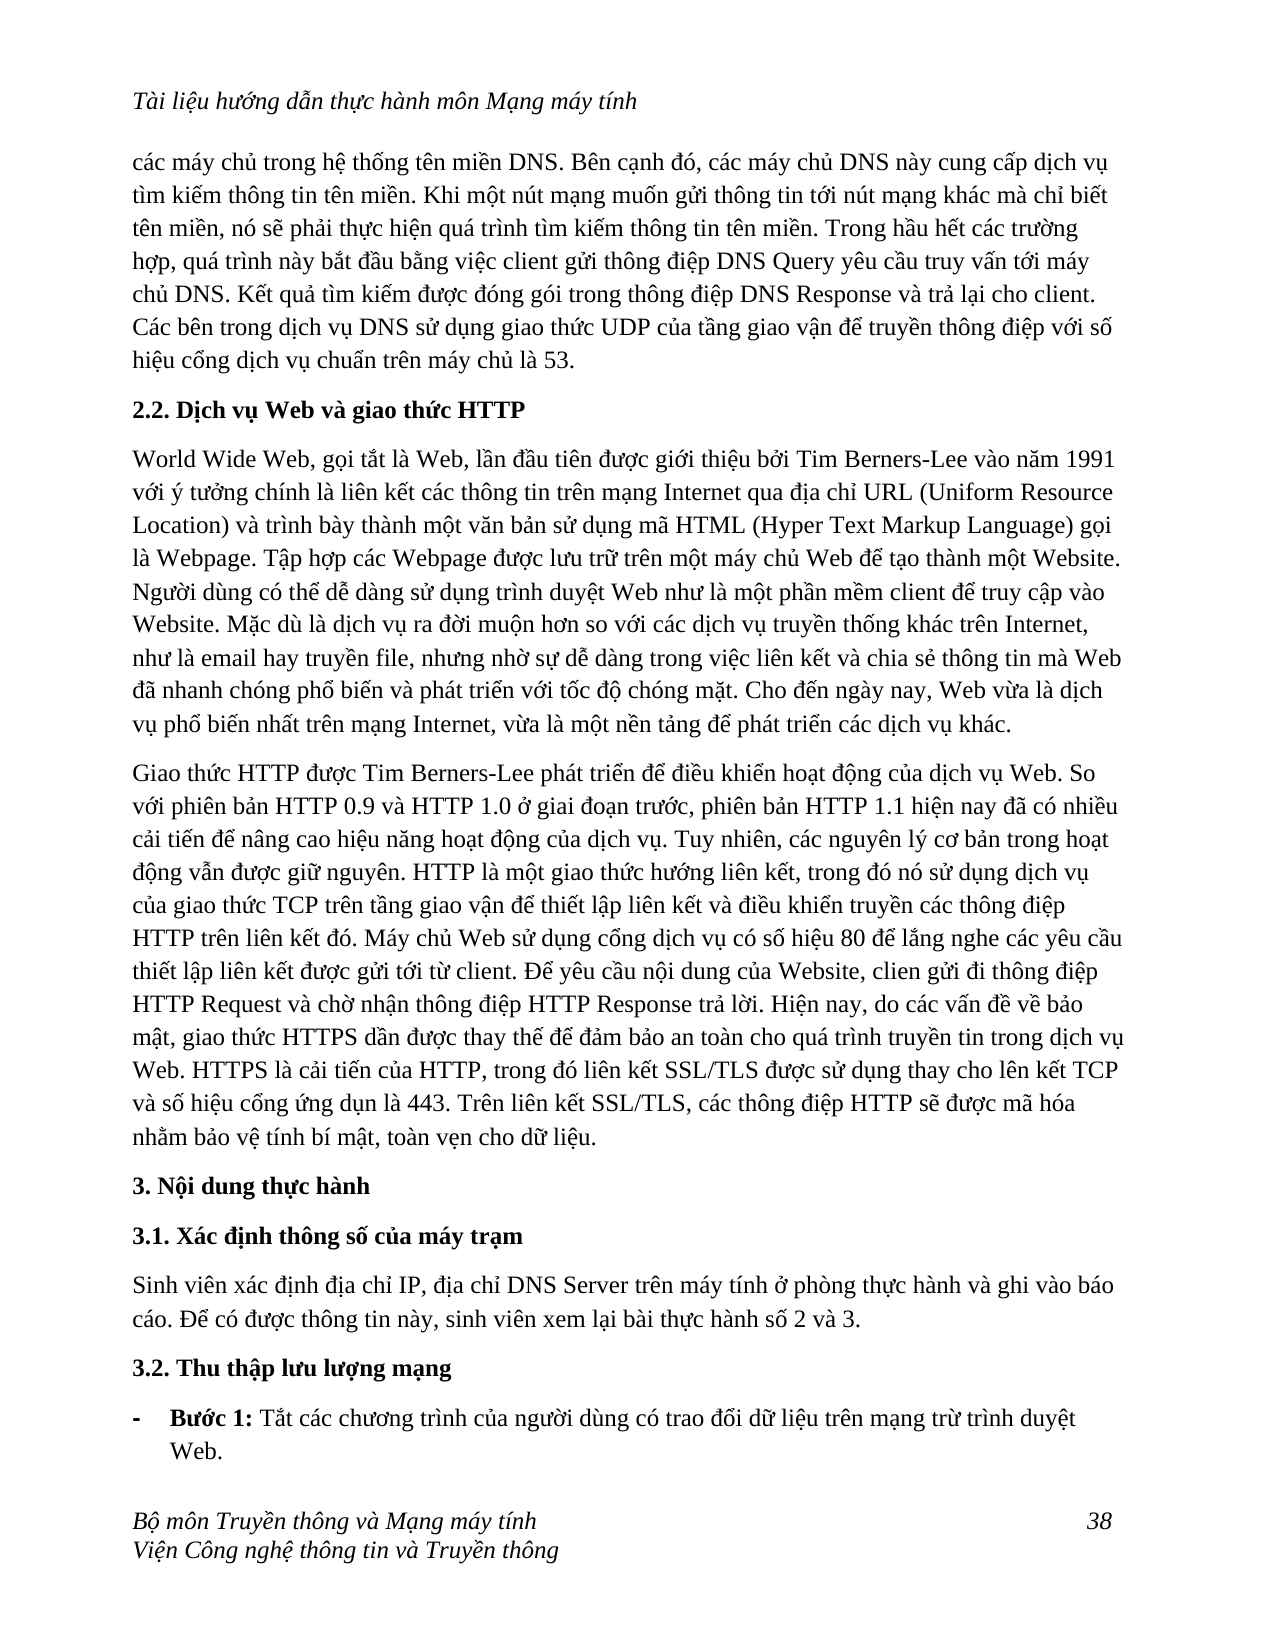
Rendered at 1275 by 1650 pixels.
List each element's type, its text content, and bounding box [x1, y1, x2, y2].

text 3. Nội dung thực hành [132, 1171, 1125, 1200]
text 3.1. Xác định thông số của máy trạm [132, 1221, 1125, 1250]
text 3.2. Thu thập lưu lượng mạng [132, 1353, 1125, 1382]
text Sinh viên xác định địa chỉ IP, địa chỉ DNS Server trên máy tính ở phòng thực hành và ghi vào báo cáo. Để có được thông tin này, sinh viên xem lại bài thực hành số 2 và 3. [132, 1271, 1125, 1332]
text 2.2. Dịch vụ Web và giao thức HTTP [132, 395, 1125, 423]
text các máy chủ trong hệ thống tên miền DNS. Bên cạnh đó, các máy chủ DNS này cung cấp dịch vụ tìm kiếm thông tin tên miền. Khi một nút mạng muốn gửi thông tin tới nút mạng khác mà chỉ biết tên miền, nó sẽ phải thực hiện quá trình tìm kiếm thông tin tên miền. Trong hầu hết các trường hợp, quá trình này bắt đầu bằng việc client gửi thông điệp DNS Query yêu cầu truy vấn tới máy chủ DNS. Kết quả tìm kiếm được đóng gói trong thông điệp DNS Response và trả lại cho client. Các bên trong dịch vụ DNS sử dụng giao thức UDP của tầng giao vận để truyền thông điệp với số hiệu cổng dịch vụ chuẩn trên máy chủ là 53. [132, 147, 1125, 374]
list Bước 1: Tắt các chương trình của người dùng có trao đổi dữ liệu trên mạng trừ trình duyệt Web. [132, 1403, 1125, 1465]
text Giao thức HTTP được Tim Berners-Lee phát triển để điều khiển hoạt động của dịch vụ Web. So với phiên bản HTTP 0.9 và HTTP 1.0 ở giai đoạn trước, phiên bản HTTP 1.1 hiện nay đã có nhiều cải tiến để nâng cao hiệu năng hoạt động của dịch vụ. Tuy nhiên, các nguyên lý cơ bản trong hoạt động vẫn được giữ nguyên. HTTP là một giao thức hướng liên kết, trong đó nó sử dụng dịch vụ của giao thức TCP trên tầng giao vận để thiết lập liên kết và điều khiển truyền các thông điệp HTTP trên liên kết đó. Máy chủ Web sử dụng cổng dịch vụ có số hiệu 80 để lắng nghe các yêu cầu thiết lập liên kết được gửi tới từ client. Để yêu cầu nội dung của Website, clien gửi đi thông điệp HTTP Request và chờ nhận thông điệp HTTP Response trả lời. Hiện nay, do các vấn đề về bảo mật, giao thức HTTPS dần được thay thế để đảm bảo an toàn cho quá trình truyền tin trong dịch vụ Web. HTTPS là cải tiến của HTTP, trong đó liên kết SSL/TLS được sử dụng thay cho lên kết TCP và số hiệu cổng ứng dụn là 443. Trên liên kết SSL/TLS, các thông điệp HTTP sẽ được mã hóa nhằm bảo vệ tính bí mật, toàn vẹn cho dữ liệu. [132, 758, 1125, 1150]
text World Wide Web, gọi tắt là Web, lần đầu tiên được giới thiệu bởi Tim Berners-Lee vào năm 1991 với ý tưởng chính là liên kết các thông tin trên mạng Internet qua địa chỉ URL (Uniform Resource Location) và trình bày thành một văn bản sử dụng mã HTML (Hyper Text Markup Language) gọi là Webpage. Tập hợp các Webpage được lưu trữ trên một máy chủ Web để tạo thành một Website. Người dùng có thể dễ dàng sử dụng trình duyệt Web như là một phần mềm client để truy cập vào Website. Mặc dù là dịch vụ ra đời muộn hơn so với các dịch vụ truyền thống khác trên Internet, như là email hay truyền file, nhưng nhờ sự dễ dàng trong việc liên kết và chia sẻ thông tin mà Web đã nhanh chóng phổ biến và phát triển với tốc độ chóng mặt. Cho đến ngày nay, Web vừa là dịch vụ phổ biến nhất trên mạng Internet, vừa là một nền tảng để phát triển các dịch vụ khác. [132, 444, 1125, 737]
